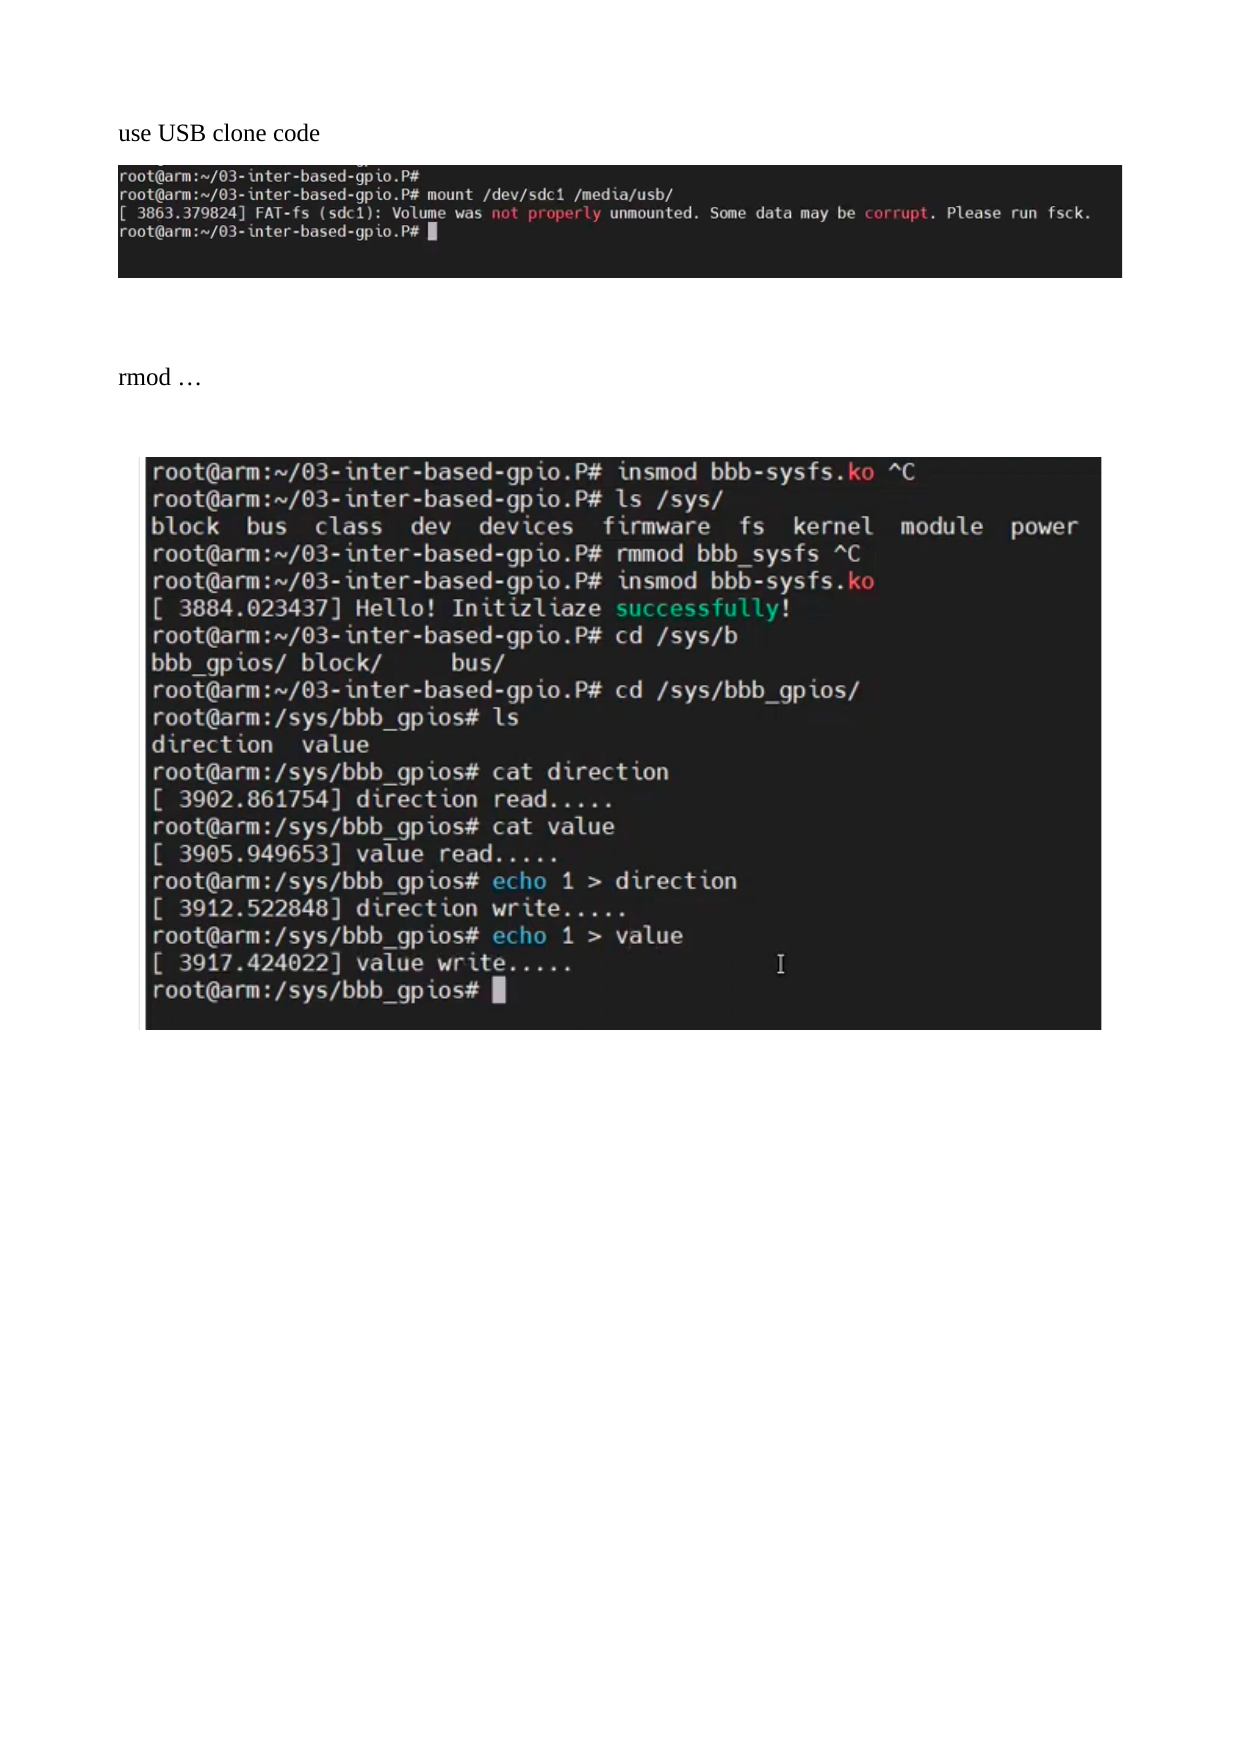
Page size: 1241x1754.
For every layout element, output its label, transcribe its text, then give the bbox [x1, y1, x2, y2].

picture [118, 165, 1123, 278]
text rmod … [118, 362, 1122, 391]
text use USB clone code [118, 118, 1122, 147]
picture [138, 457, 1102, 1030]
